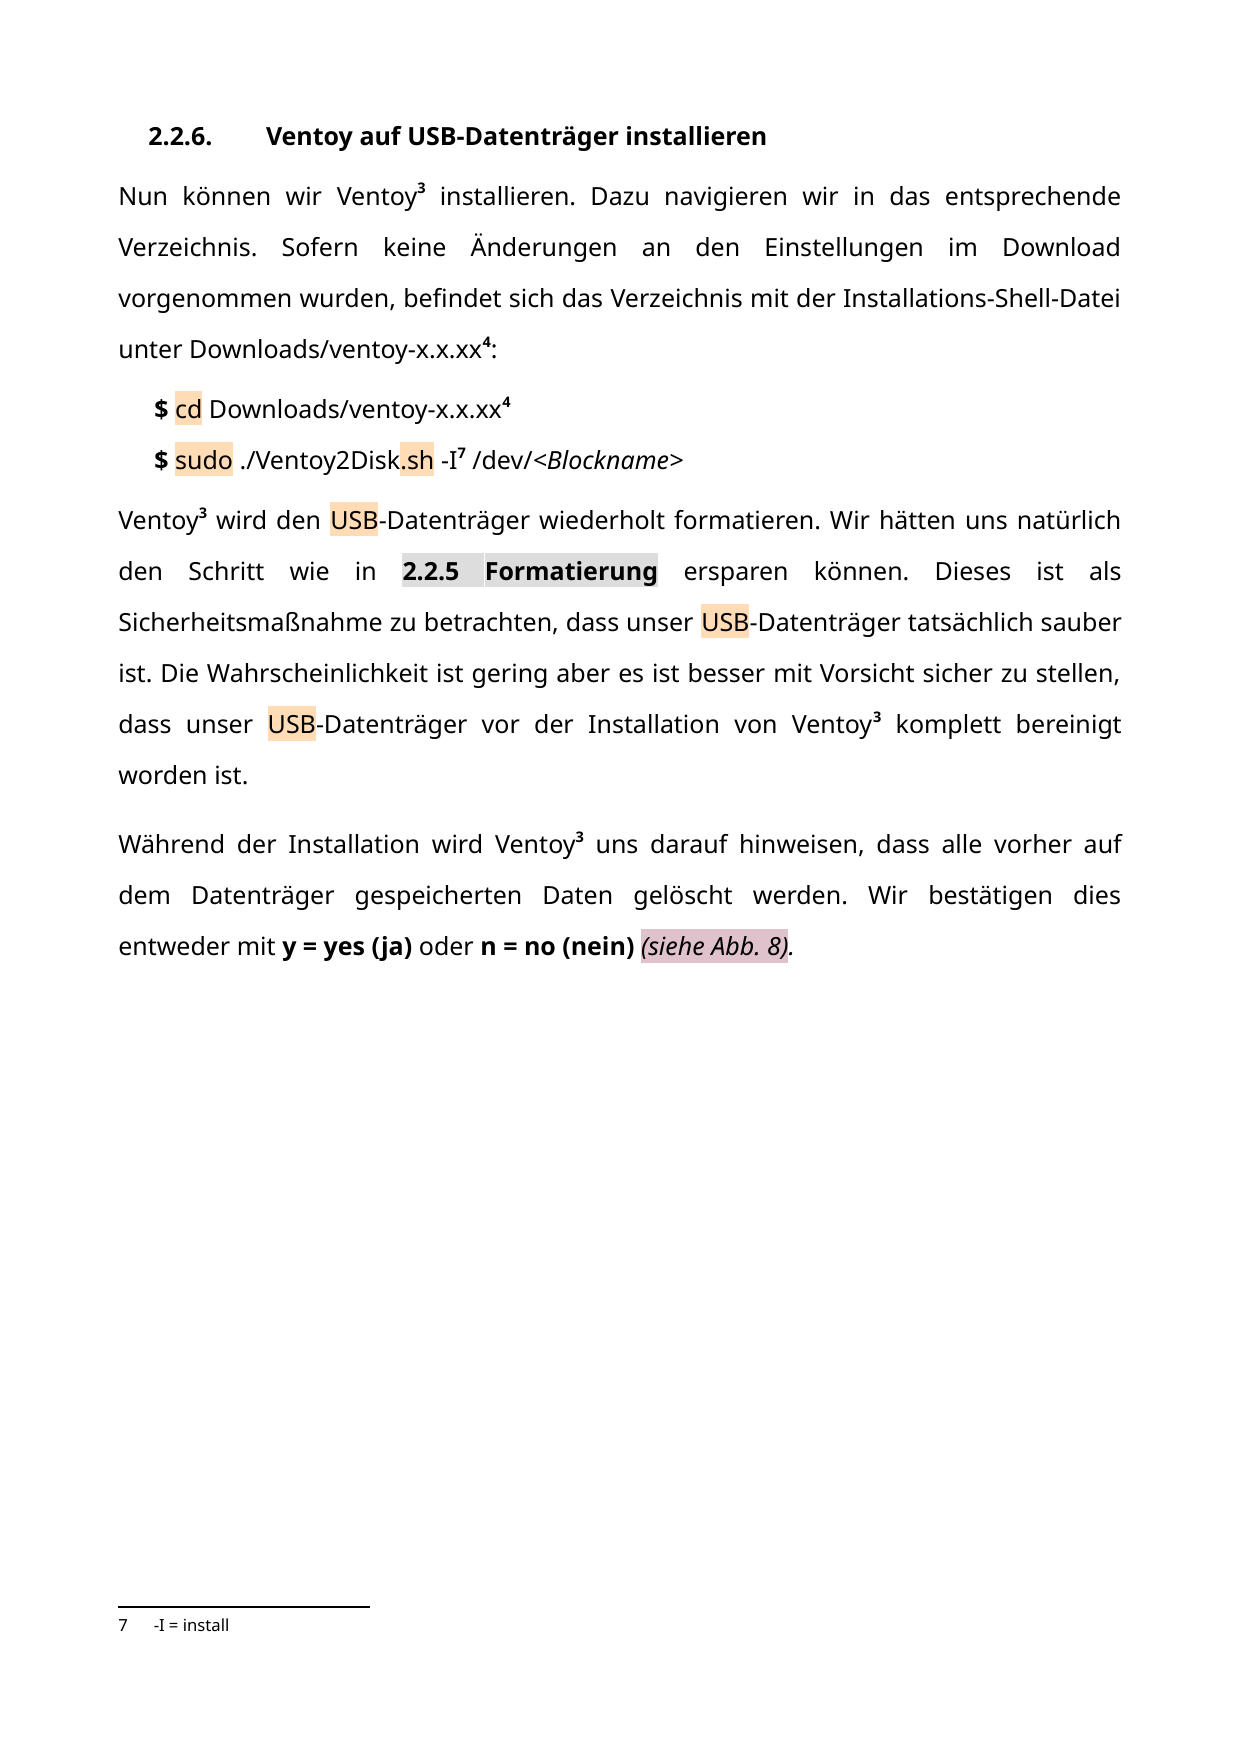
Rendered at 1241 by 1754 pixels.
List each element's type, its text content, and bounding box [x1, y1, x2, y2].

text $ sudo ./Ventoy2Disk.sh -I /dev/<Blockname> [154, 442, 1122, 476]
text -I = install [118, 1613, 1122, 1636]
text Ventoy3 wird den USB-Datenträger wiederholt formatieren. Wir hätten uns natürlich den Schritt wie in 2.2.5 Formatierung ersparen können. Dieses ist als Sicherheitsmaßnahme zu betrachten, dass unser USB-Datenträger tatsächlich sauber ist. Die Wahrscheinlichkeit ist gering aber es ist besser mit Vorsicht sicher zu stellen, dass unser USB-Datenträger vor der Installation von Ventoy3 komplett bereinigt worden ist. [118, 502, 1122, 792]
text Nun können wir Ventoy3 installieren. Dazu navigieren wir in das entsprechende Verzeichnis. Sofern keine Änderungen an den Einstellungen im Download vorgenommen wurden, befindet sich das Verzeichnis mit der Installations-Shell-Datei unter Downloads/ventoy-x.x.xx4: [118, 178, 1122, 365]
text Während der Installation wird Ventoy3 uns darauf hinweisen, dass alle vorher auf dem Datenträger gespeicherten Daten gelöscht werden. Wir bestätigen dies entweder mit y = yes (ja) oder n = no (nein) (siehe Abb. 8). [118, 826, 1122, 963]
text $ cd Downloads/ventoy-x.x.xx4 [154, 391, 1122, 425]
subtitle Ventoy auf USB-Datenträger installieren [118, 118, 1122, 152]
